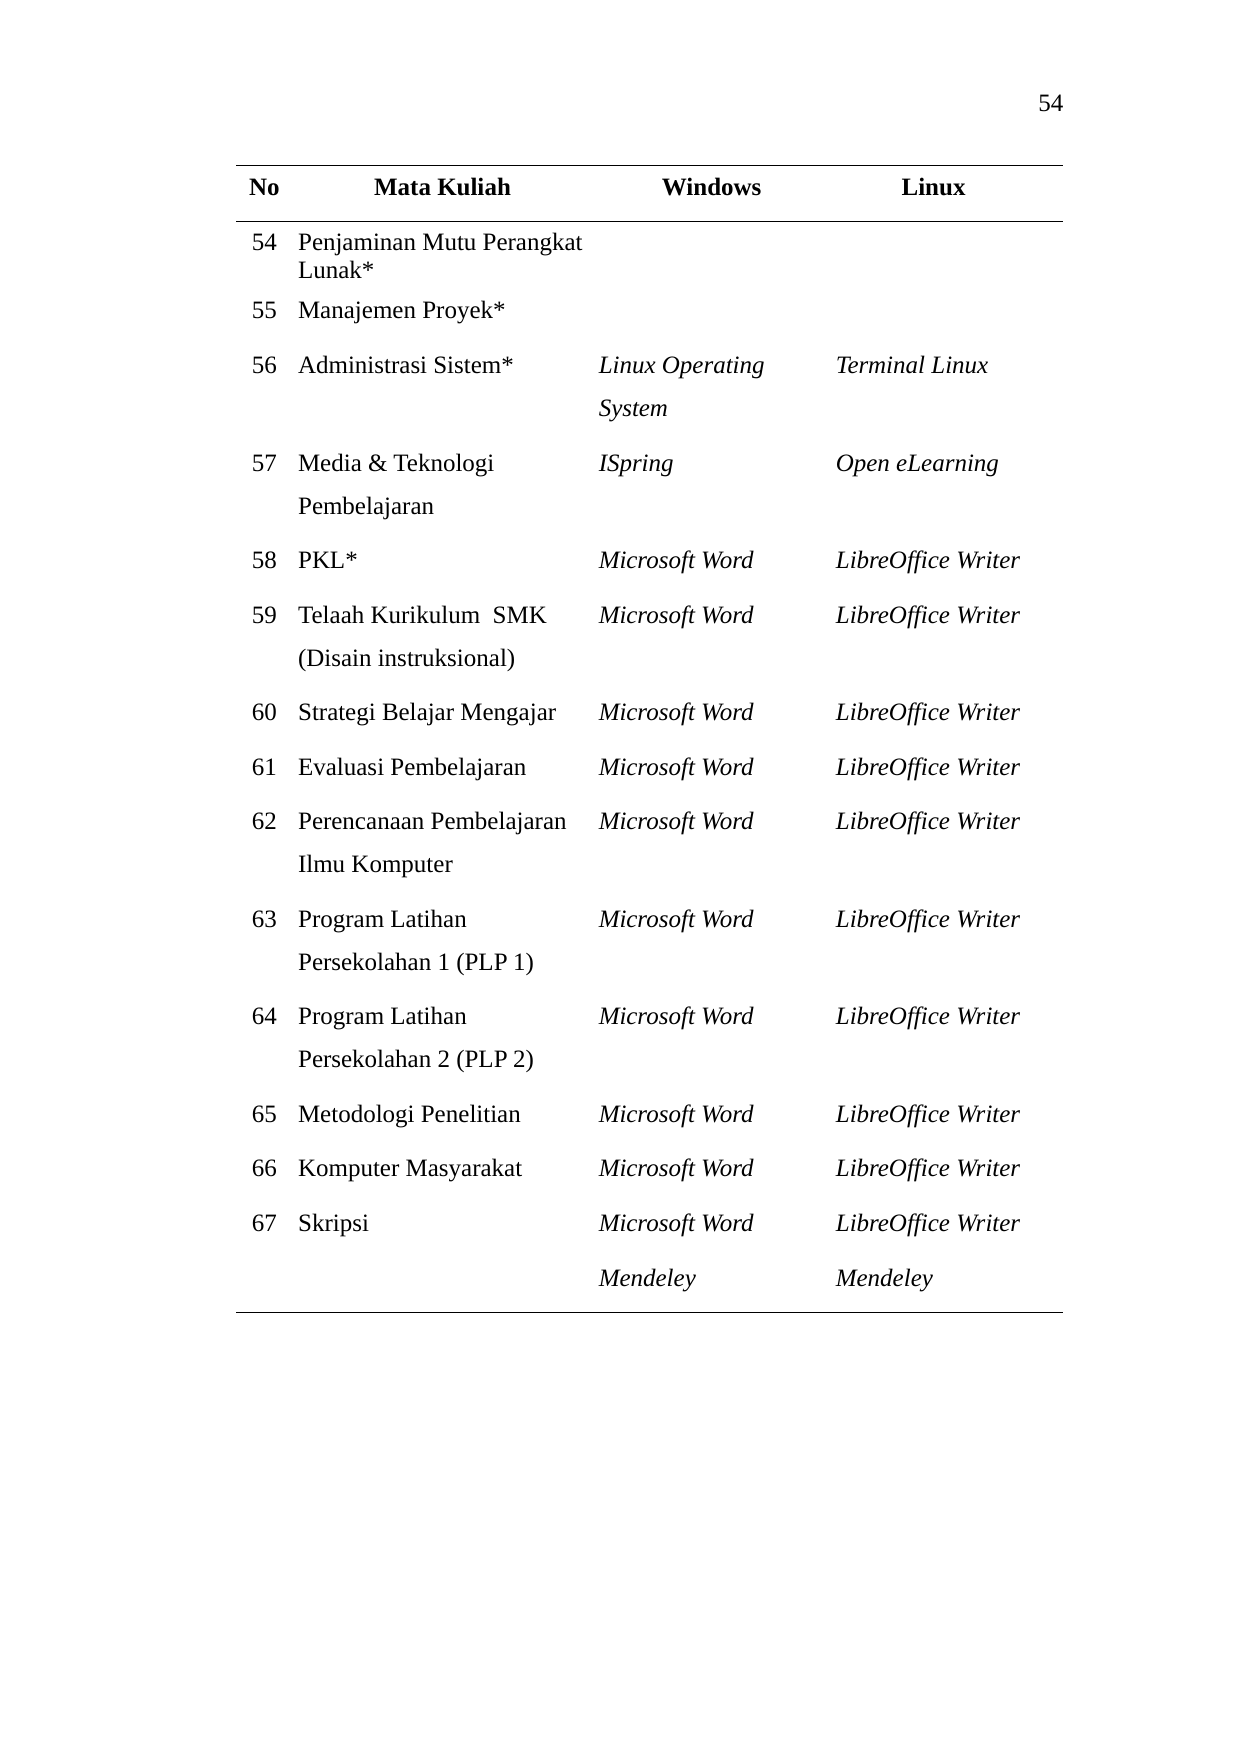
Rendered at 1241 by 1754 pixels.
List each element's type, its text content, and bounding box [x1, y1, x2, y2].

table_cell 60 [236, 692, 292, 746]
table_cell Microsoft Word [593, 692, 830, 746]
table_cell Linux Operating System [593, 344, 830, 442]
table_cell [830, 290, 1063, 344]
table_cell Strategi Belajar Mengajar [292, 692, 593, 746]
table_cell Microsoft Word [593, 1093, 830, 1148]
table_cell 56 [236, 344, 292, 442]
table_cell Mendeley [830, 1257, 1063, 1312]
table_cell ISpring [593, 442, 830, 539]
table_cell [830, 222, 1063, 290]
table_cell PKL* [292, 540, 593, 594]
table_cell LibreOffice Writer [830, 1148, 1063, 1202]
table_cell Microsoft Word [593, 996, 830, 1093]
table_cell Open eLearning [830, 442, 1063, 539]
table_cell Komputer Masyarakat [292, 1148, 593, 1202]
table_cell 59 [236, 594, 292, 692]
table_cell LibreOffice Writer [830, 692, 1063, 746]
table_cell 67 [236, 1202, 292, 1312]
table_cell Microsoft Word [593, 898, 830, 996]
table_cell 54 [236, 222, 292, 290]
table_cell LibreOffice Writer [830, 1093, 1063, 1148]
table_cell Microsoft Word [593, 1202, 830, 1257]
table_cell 65 [236, 1093, 292, 1148]
table_cell Microsoft Word [593, 801, 830, 898]
table_cell Administrasi Sistem* [292, 344, 593, 442]
table_cell LibreOffice Writer [830, 594, 1063, 692]
table_cell 61 [236, 746, 292, 801]
table_cell LibreOffice Writer [830, 801, 1063, 898]
table_cell Program Latihan Persekolahan 1 (PLP 1) [292, 898, 593, 996]
table_header Linux [830, 166, 1063, 221]
table_cell Telaah Kurikulum SMK (Disain instruksional) [292, 594, 593, 692]
table_cell Microsoft Word [593, 594, 830, 692]
table_cell Microsoft Word [593, 746, 830, 801]
table_cell Penjaminan Mutu Perangkat Lunak* [292, 222, 593, 290]
table_cell Evaluasi Pembelajaran [292, 746, 593, 801]
table_cell 66 [236, 1148, 292, 1202]
table_cell LibreOffice Writer [830, 996, 1063, 1093]
table_cell LibreOffice Writer [830, 746, 1063, 801]
table_cell 55 [236, 290, 292, 344]
table_cell 58 [236, 540, 292, 594]
table_cell [593, 290, 830, 344]
table_cell Terminal Linux [830, 344, 1063, 442]
table_cell [593, 222, 830, 290]
table_cell Program Latihan Persekolahan 2 (PLP 2) [292, 996, 593, 1093]
table_header No [236, 166, 292, 221]
table_cell Perencanaan Pembelajaran Ilmu Komputer [292, 801, 593, 898]
table_cell 64 [236, 996, 292, 1093]
table_cell Metodologi Penelitian [292, 1093, 593, 1148]
table_cell Manajemen Proyek* [292, 290, 593, 344]
table_cell 63 [236, 898, 292, 996]
table_cell Microsoft Word [593, 1148, 830, 1202]
table_cell LibreOffice Writer [830, 540, 1063, 594]
table_cell LibreOffice Writer [830, 898, 1063, 996]
table_cell Skripsi [292, 1202, 593, 1312]
table_cell Microsoft Word [593, 540, 830, 594]
table_cell LibreOffice Writer [830, 1202, 1063, 1257]
table_header Windows [593, 166, 830, 221]
table_cell Mendeley [593, 1257, 830, 1312]
table_cell Media & Teknologi Pembelajaran [292, 442, 593, 539]
table_cell 62 [236, 801, 292, 898]
table_header Mata Kuliah [292, 166, 593, 221]
table_cell 57 [236, 442, 292, 539]
